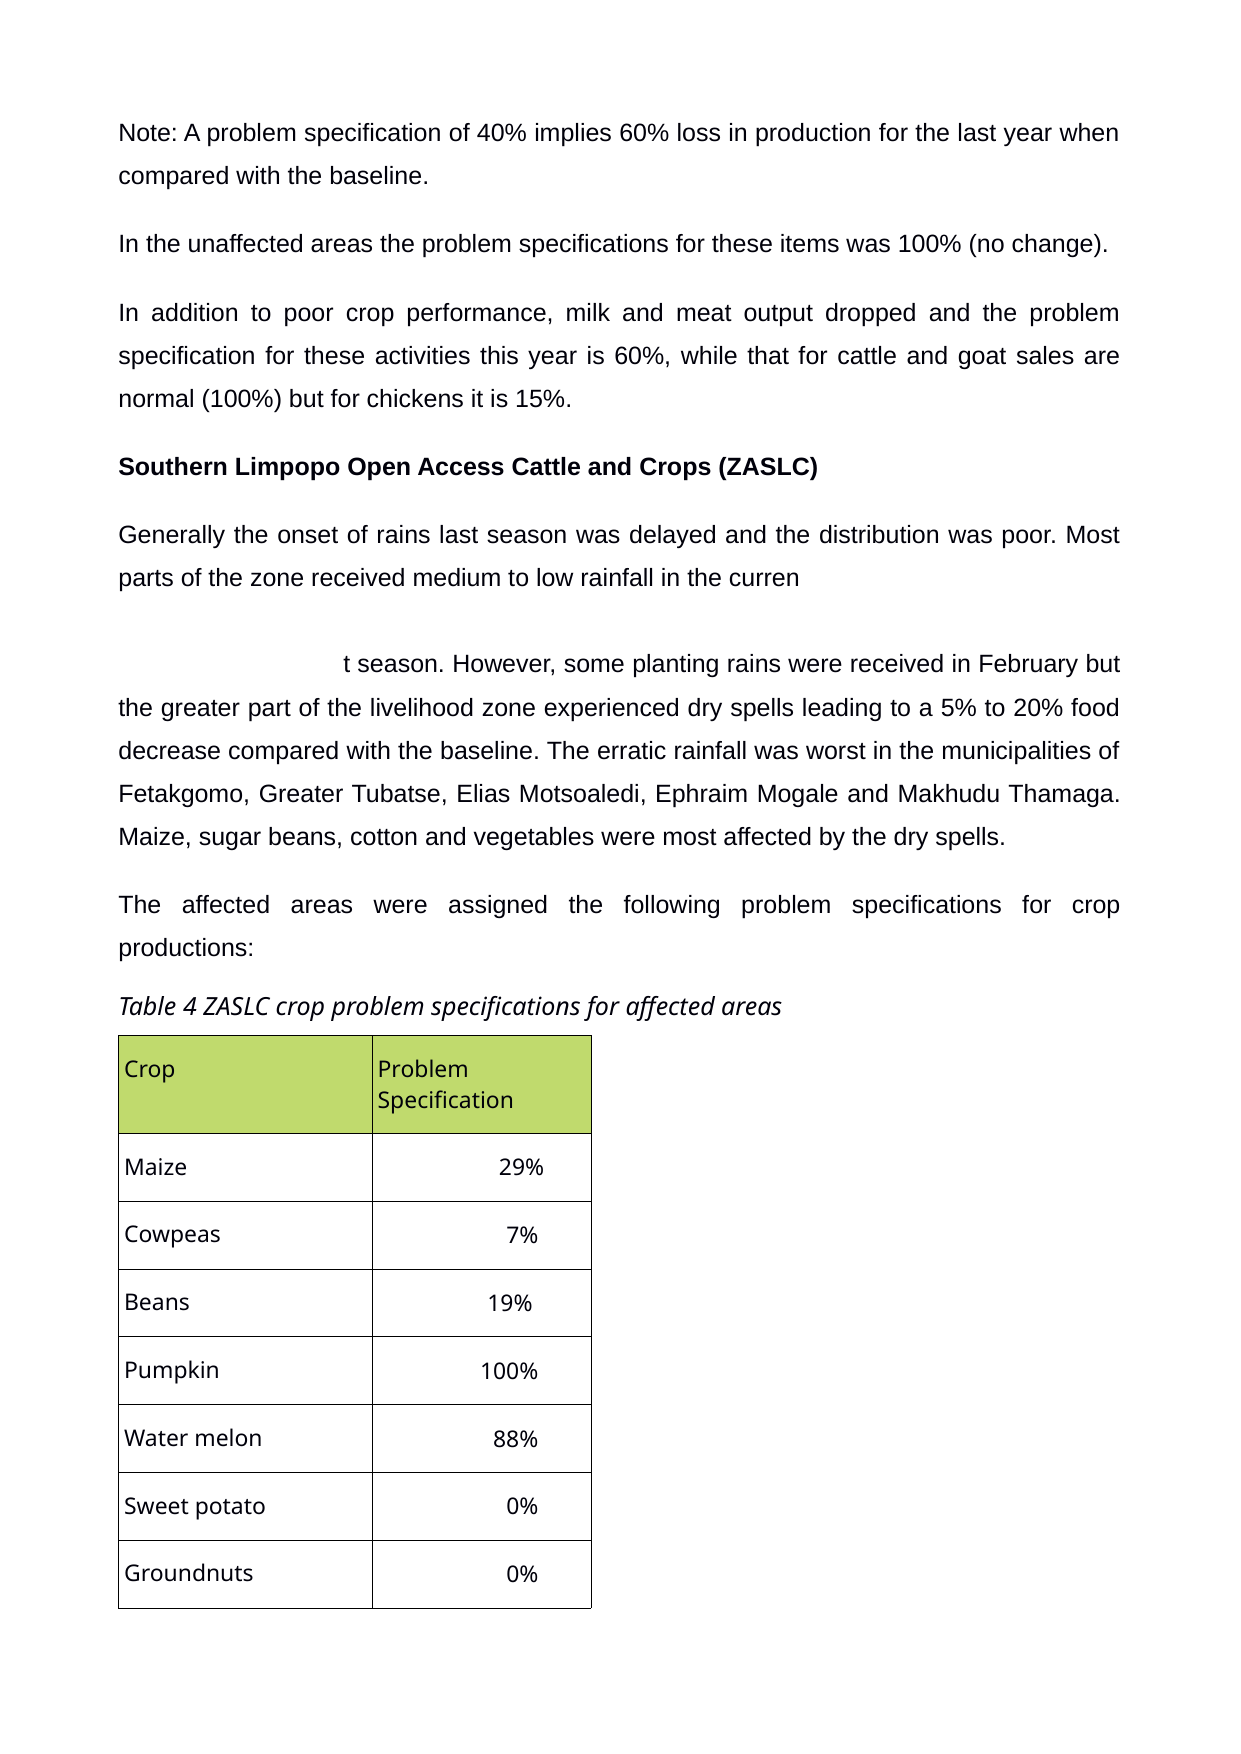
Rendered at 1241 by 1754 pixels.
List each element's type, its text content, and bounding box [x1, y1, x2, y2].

table_cell Water melon [119, 1405, 372, 1472]
text The affected areas were assigned the following problem specifications for crop productions: [118, 890, 1122, 962]
table_cell 19% [373, 1270, 591, 1336]
table_cell 100% [373, 1337, 591, 1404]
table_cell 88% [373, 1405, 591, 1472]
table_cell Beans [119, 1270, 372, 1336]
table_cell 7% [373, 1202, 591, 1268]
table_cell 29% [373, 1134, 591, 1201]
table_cell Pumpkin [119, 1337, 372, 1404]
table_cell Sweet potato [119, 1473, 372, 1540]
text In addition to poor crop performance, milk and meat output dropped and the problem specification for these activities this year is 60%, while that for cattle and goat sales are normal (100%) but for chickens it is 15%. [118, 297, 1122, 412]
text Generally the onset of rains last season was delayed and the distribution was poor. Most parts of the zone received medium to low rainfall in the curren t season. However, some planting rains were received in February but the greater part of the livelihood zone experienced dry spells leading to a 5% to 20% food decrease compared with the baseline. The erratic rainfall was worst in the municipalities of Fetakgomo, Greater Tubatse, Elias Motsoaledi, Ephraim Mogale and Makhudu Thamaga. Maize, sugar beans, cotton and vegetables were most affected by the dry spells. [118, 520, 1122, 851]
table_header Crop [119, 1036, 372, 1133]
text Note: A problem specification of 40% implies 60% loss in production for the last year when compared with the baseline. [118, 118, 1122, 190]
table_cell Maize [119, 1134, 372, 1201]
table_cell Cowpeas [119, 1202, 372, 1268]
table_cell 0% [373, 1473, 591, 1540]
table_cell 0% [373, 1541, 591, 1608]
table_cell Groundnuts [119, 1541, 372, 1608]
table_header Problem Specification [373, 1036, 591, 1133]
text In the unaffected areas the problem specifications for these items was 100% (no change). [118, 229, 1122, 258]
subtitle Southern Limpopo Open Access Cattle and Crops (ZASLC) [118, 452, 1122, 481]
text Table 4 ZASLC crop problem specifications for affected areas [118, 989, 1122, 1023]
